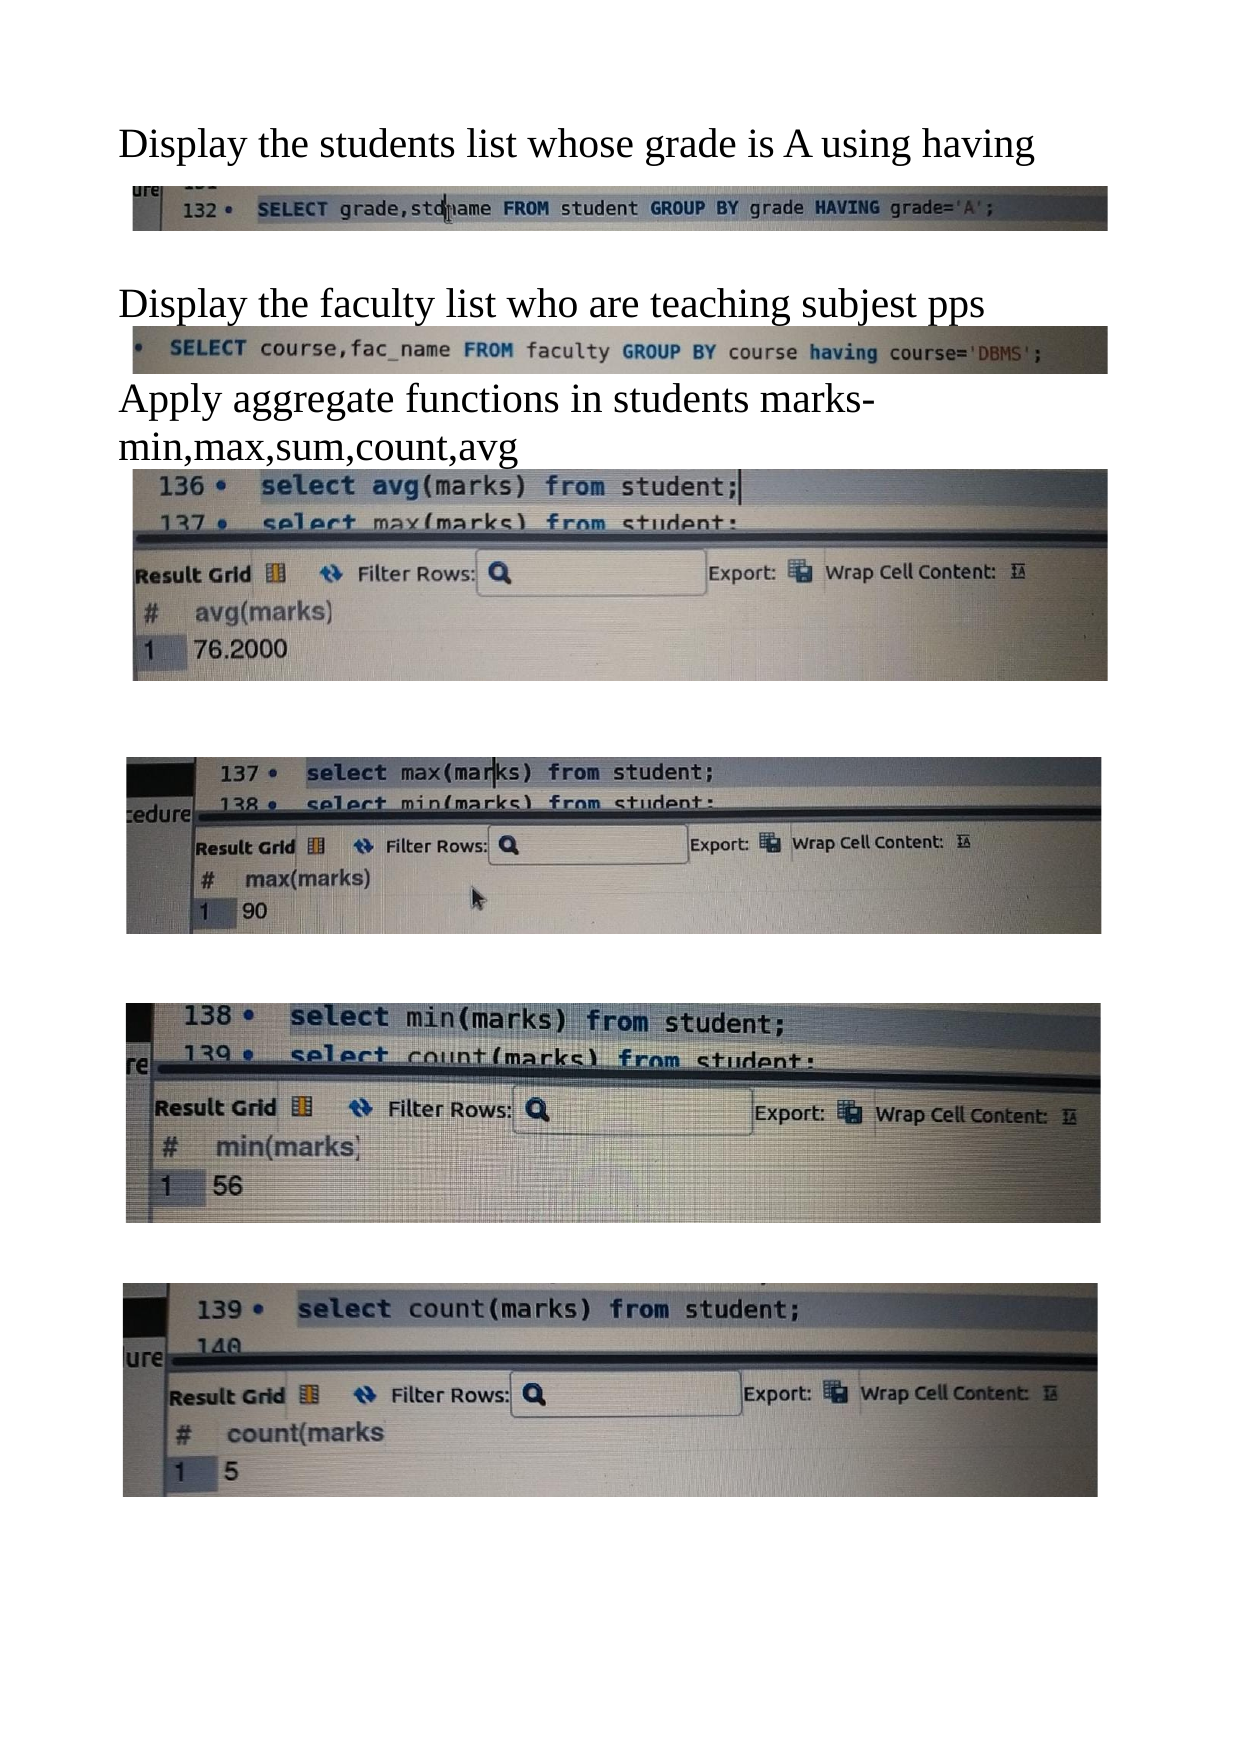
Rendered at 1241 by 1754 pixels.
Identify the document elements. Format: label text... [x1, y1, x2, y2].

picture [122, 1283, 1098, 1497]
picture [132, 186, 1108, 231]
text Display the students list whose grade is A using having [118, 118, 1122, 166]
picture [126, 757, 1102, 934]
picture [132, 326, 1108, 374]
picture [132, 469, 1108, 681]
text Display the faculty list who are teaching subjest pps [118, 278, 1122, 326]
text Apply aggregate functions in students marks-min,max,sum,count,avg [118, 326, 1122, 469]
picture [125, 1003, 1101, 1223]
